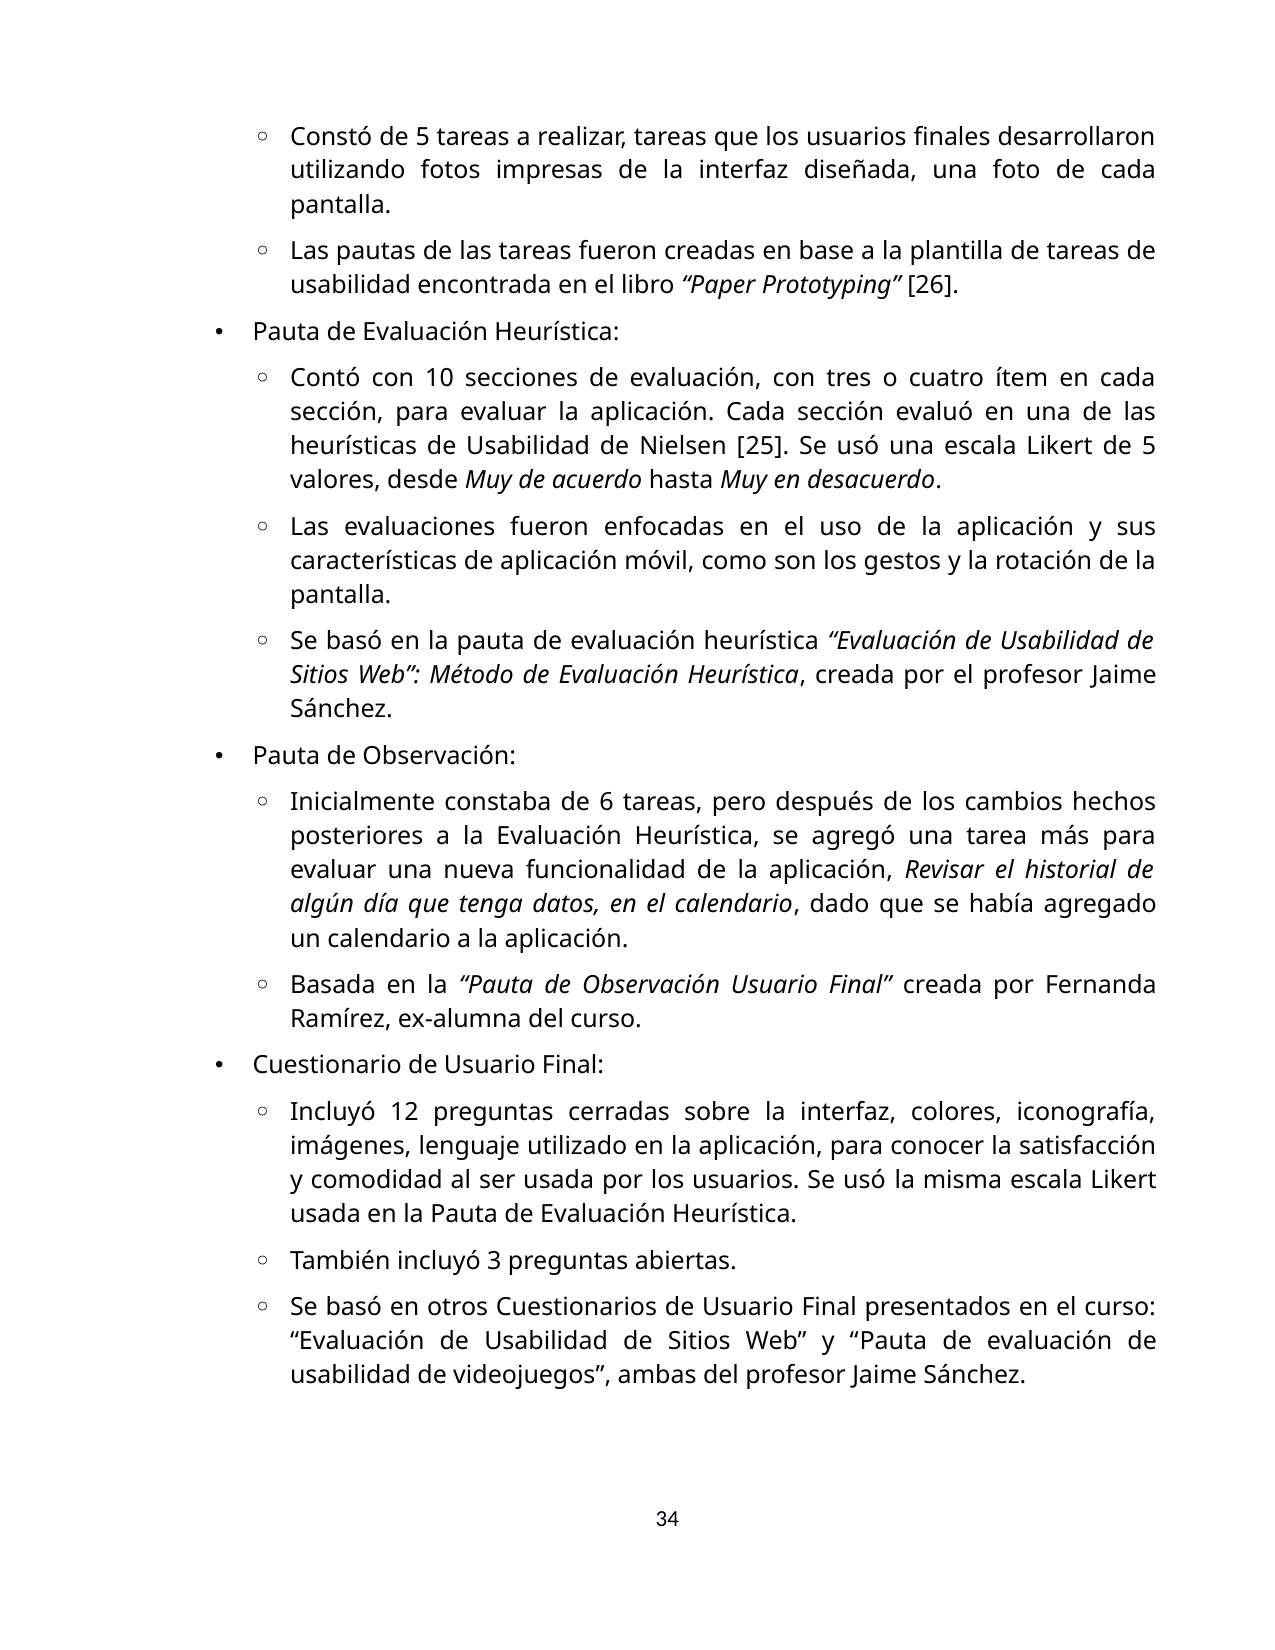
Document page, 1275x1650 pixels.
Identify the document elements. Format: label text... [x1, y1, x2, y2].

list Las evaluaciones fueron enfocadas en el uso de la aplicación y sus características de aplicación móvil, como son los gestos y la rotación de la pantalla. [252, 508, 1157, 611]
list Inicialmente constaba de 6 tareas, pero después de los cambios hechos posteriores a la Evaluación Heurística, se agregó una tarea más para evaluar una nueva funcionalidad de la aplicación, Revisar el historial de algún día que tenga datos, en el calendario, dado que se había agregado un calendario a la aplicación. [252, 784, 1157, 954]
list Pauta de Evaluación Heurística: [215, 313, 1157, 347]
list Incluyó 12 preguntas cerradas sobre la interfaz, colores, iconografía, imágenes, lenguaje utilizado en la aplicación, para conocer la satisfacción y comodidad al ser usada por los usuarios. Se usó la misma escala Likert usada en la Pauta de Evaluación Heurística. [252, 1094, 1157, 1230]
list Basada en la “Pauta de Observación Usuario Final” creada por Fernanda Ramírez, ex-alumna del curso. [252, 967, 1157, 1035]
list Se basó en otros Cuestionarios de Usuario Final presentados en el curso: “Evaluación de Usabilidad de Sitios Web” y “Pauta de evaluación de usabilidad de videojuegos”, ambas del profesor Jaime Sánchez. [252, 1289, 1157, 1391]
list Contó con 10 secciones de evaluación, con tres o cuatro ítem en cada sección, para evaluar la aplicación. Cada sección evaluó en una de las heurísticas de Usabilidad de Nielsen [25]. Se usó una escala Likert de 5 valores, desde Muy de acuerdo hasta Muy en desacuerdo. [252, 360, 1157, 496]
list También incluyó 3 preguntas abiertas. [252, 1242, 1157, 1276]
list Se basó en la pauta de evaluación heurística “Evaluación de Usabilidad de Sitios Web”: Método de Evaluación Heurística, creada por el profesor Jaime Sánchez. [252, 623, 1157, 725]
list Constó de 5 tareas a realizar, tareas que los usuarios finales desarrollaron utilizando fotos impresas de la interfaz diseñada, una foto de cada pantalla. [252, 118, 1157, 220]
list Cuestionario de Usuario Final: [215, 1047, 1157, 1081]
list Pauta de Observación: [215, 737, 1157, 772]
list Las pautas de las tareas fueron creadas en base a la plantilla de tareas de usabilidad encontrada en el libro “Paper Prototyping” [26]. [252, 233, 1157, 301]
